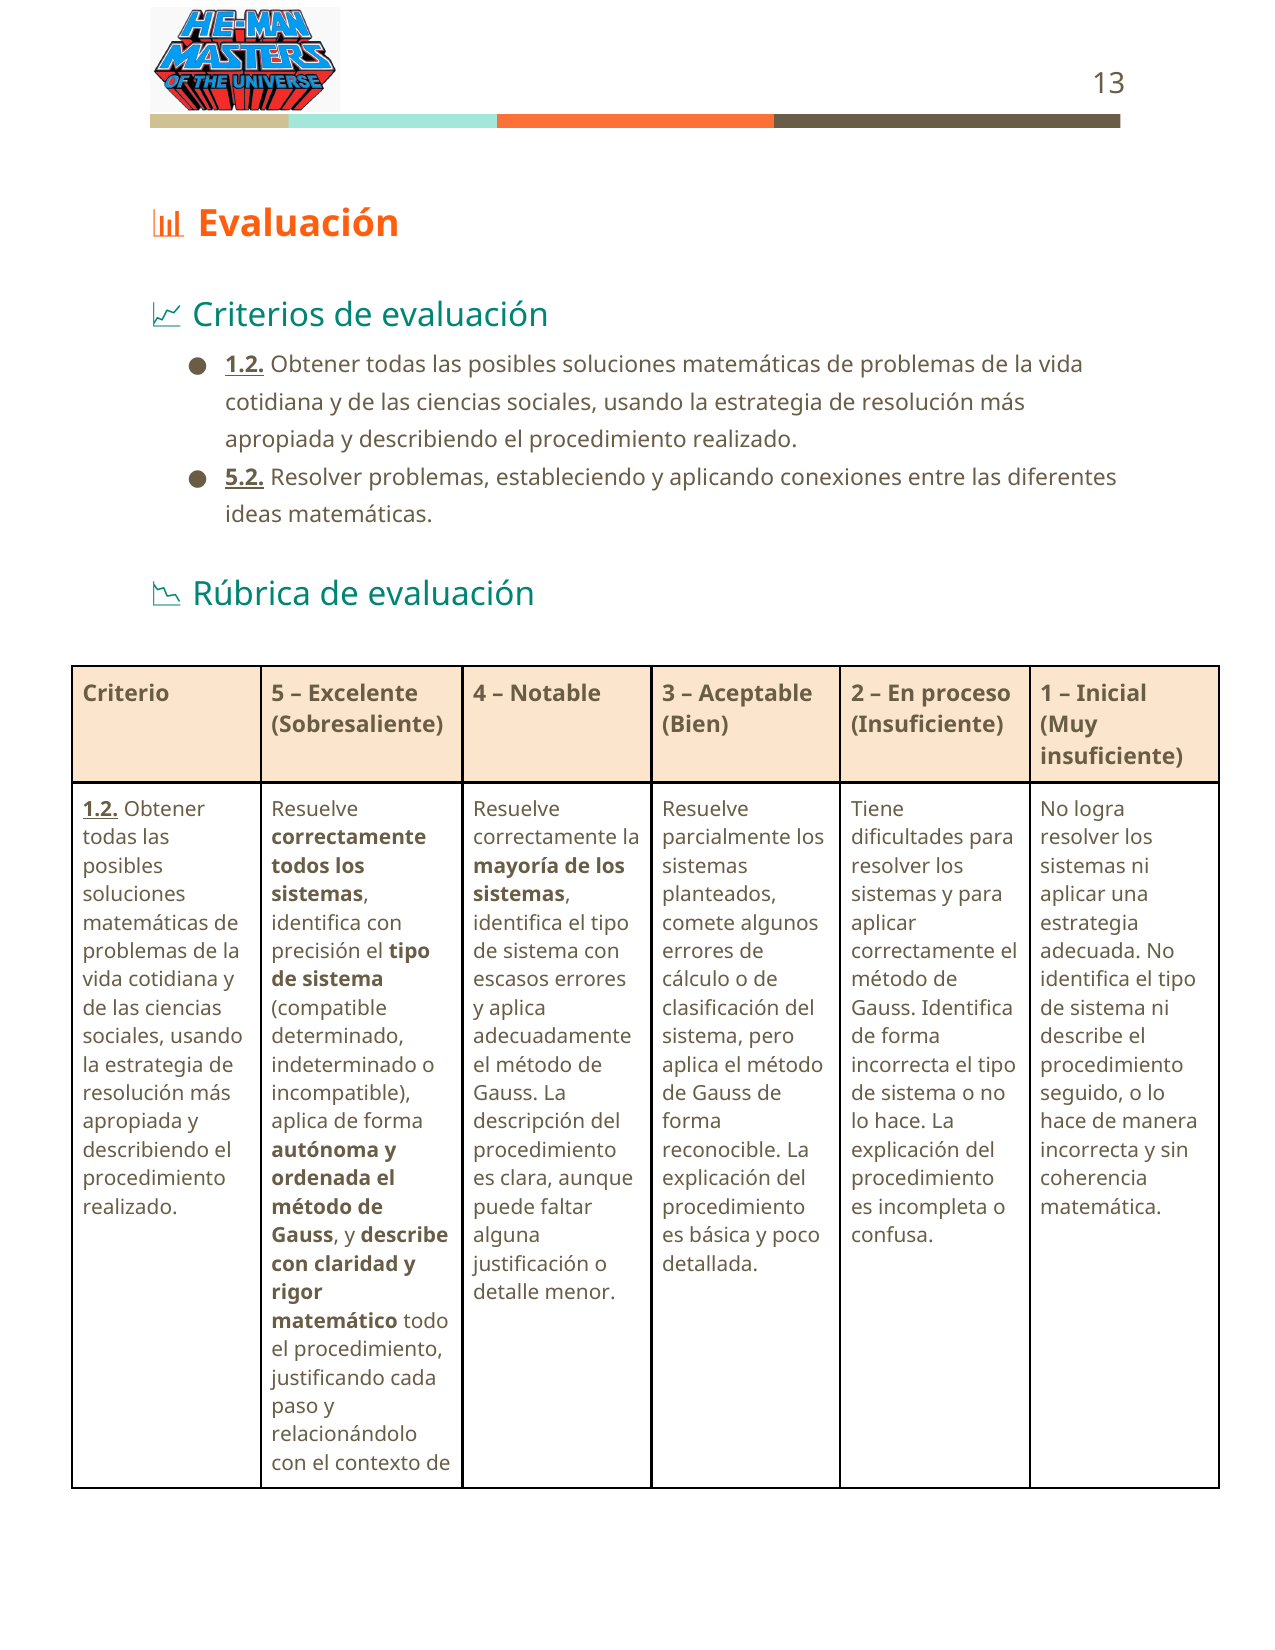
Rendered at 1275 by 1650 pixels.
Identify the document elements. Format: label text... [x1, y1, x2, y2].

table_header Criterio [73, 667, 260, 781]
table_header 5 – Excelente (Sobresaliente) [262, 667, 461, 781]
table_header 4 – Notable [464, 667, 650, 781]
table_header 1 – Inicial (Muy insuficiente) [1031, 667, 1218, 781]
table_cell Resuelve parcialmente los sistemas planteados, comete algunos errores de cálculo o de clasificación del sistema, pero aplica el método de Gauss de forma reconocible. La explicación del procedimiento es básica y poco detallada. [653, 784, 839, 1487]
picture [150, 114, 1121, 128]
subtitle 📈 Criterios de evaluación [150, 291, 1125, 336]
text 📊 Evaluación [150, 196, 1125, 247]
table_cell Resuelve correctamente la mayoría de los sistemas, identifica el tipo de sistema con escasos errores y aplica adecuadamente el método de Gauss. La descripción del procedimiento es clara, aunque puede faltar alguna justificación o detalle menor. [464, 784, 650, 1487]
table_header 2 – En proceso (Insuficiente) [841, 667, 1029, 781]
subtitle 📉 Rúbrica de evaluación [150, 569, 1125, 615]
table_cell No logra resolver los sistemas ni aplicar una estrategia adecuada. No identifica el tipo de sistema ni describe el procedimiento seguido, o lo hace de manera incorrecta y sin coherencia matemática. [1031, 784, 1218, 1487]
table_cell 1.2. Obtener todas las posibles soluciones matemáticas de problemas de la vida cotidiana y de las ciencias sociales, usando la estrategia de resolución más apropiada y describiendo el procedimiento realizado. [73, 784, 260, 1487]
list 1.2. Obtener todas las posibles soluciones matemáticas de problemas de la vida cotidiana y de las ciencias sociales, usando la estrategia de resolución más apropiada y describiendo el procedimiento realizado. [187, 348, 1125, 455]
table_cell Tiene dificultades para resolver los sistemas y para aplicar correctamente el método de Gauss. Identifica de forma incorrecta el tipo de sistema o no lo hace. La explicación del procedimiento es incompleta o confusa. [841, 784, 1029, 1487]
table_header 3 – Aceptable (Bien) [653, 667, 839, 781]
table_cell Resuelve correctamente todos los sistemas, identifica con precisión el tipo de sistema (compatible determinado, indeterminado o incompatible), aplica de forma autónoma y ordenada el método de Gauss, y describe con claridad y rigor matemático todo el procedimiento, justificando cada paso y relacionándolo con el contexto de [262, 784, 461, 1487]
list 5.2. Resolver problemas, estableciendo y aplicando conexiones entre las diferentes ideas matemáticas. [187, 461, 1125, 530]
picture [150, 7, 341, 112]
